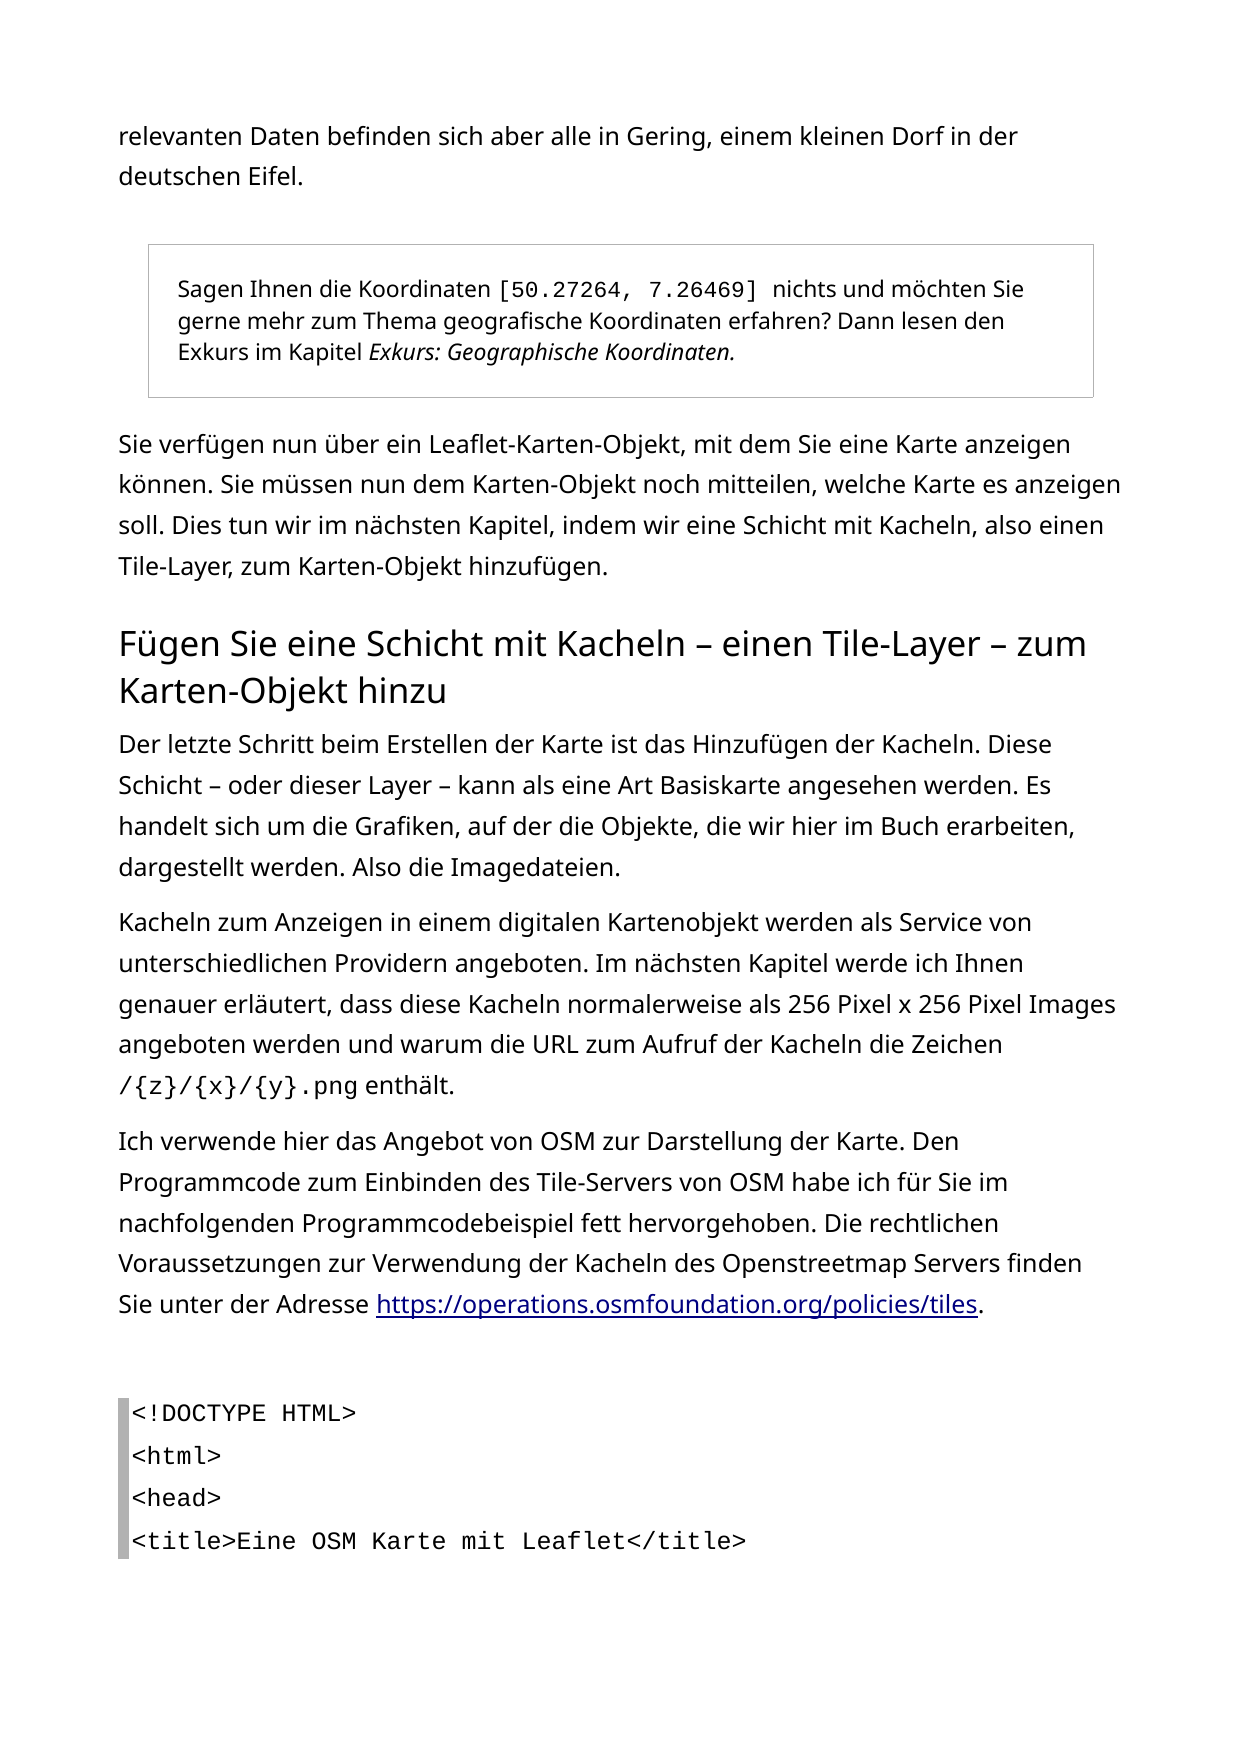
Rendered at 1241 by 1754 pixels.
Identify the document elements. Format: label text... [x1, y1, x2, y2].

text <html> [129, 1440, 1122, 1472]
text relevanten Daten befinden sich aber alle in Gering, einem kleinen Dorf in der deutschen Eifel. [118, 118, 1122, 193]
text Kacheln zum Anzeigen in einem digitalen Kartenobjekt werden als Service von unterschiedlichen Providern angeboten. Im nächsten Kapitel werde ich Ihnen genauer erläutert, dass diese Kacheln normalerweise als 256 Pixel x 256 Pixel Images angeboten werden und warum die URL zum Aufruf der Kacheln die Zeichen /{z}/{x}/{y}.png enthält. [118, 905, 1122, 1102]
text <!DOCTYPE HTML> [129, 1398, 1122, 1429]
text Ich verwende hier das Angebot von OSM zur Darstellung der Karte. Den Programmcode zum Einbinden des Tile-Servers von OSM habe ich für Sie im nachfolgenden Programmcodebeispiel fett hervorgehoben. Die rechtlichen Voraussetzungen zur Verwendung der Kacheln des Openstreetmap Servers finden Sie unter der Adresse https://operations.osmfoundation.org/policies/tiles. [118, 1124, 1122, 1321]
text Der letzte Schritt beim Erstellen der Karte ist das Hinzufügen der Kacheln. Diese Schicht – oder dieser Layer – kann als eine Art Basiskarte angesehen werden. Es handelt sich um die Grafiken, auf der die Objekte, die wir hier im Buch erarbeiten, dargestellt werden. Also die Imagedateien. [118, 727, 1122, 883]
text <head> [129, 1483, 1122, 1514]
text Sagen Ihnen die Koordinaten [50.27264, 7.26469] nichts und möchten Sie gerne mehr zum Thema geografische Koordinaten erfahren? Dann lesen den Exkurs im Kapitel Exkurs: Geographische Koordinaten. [149, 245, 1093, 397]
subtitle Fügen Sie eine Schicht mit Kacheln – einen Tile-Layer – zum Karten-Objekt hinzu [118, 619, 1122, 714]
text <title>Eine OSM Karte mit Leaflet</title> [129, 1525, 1122, 1559]
text Sie verfügen nun über ein Leaflet-Karten-Objekt, mit dem Sie eine Karte anzeigen können. Sie müssen nun dem Karten-Objekt noch mitteilen, welche Karte es anzeigen soll. Dies tun wir im nächsten Kapitel, indem wir eine Schicht mit Kacheln, also einen Tile-Layer, zum Karten-Objekt hinzufügen. [118, 426, 1122, 583]
